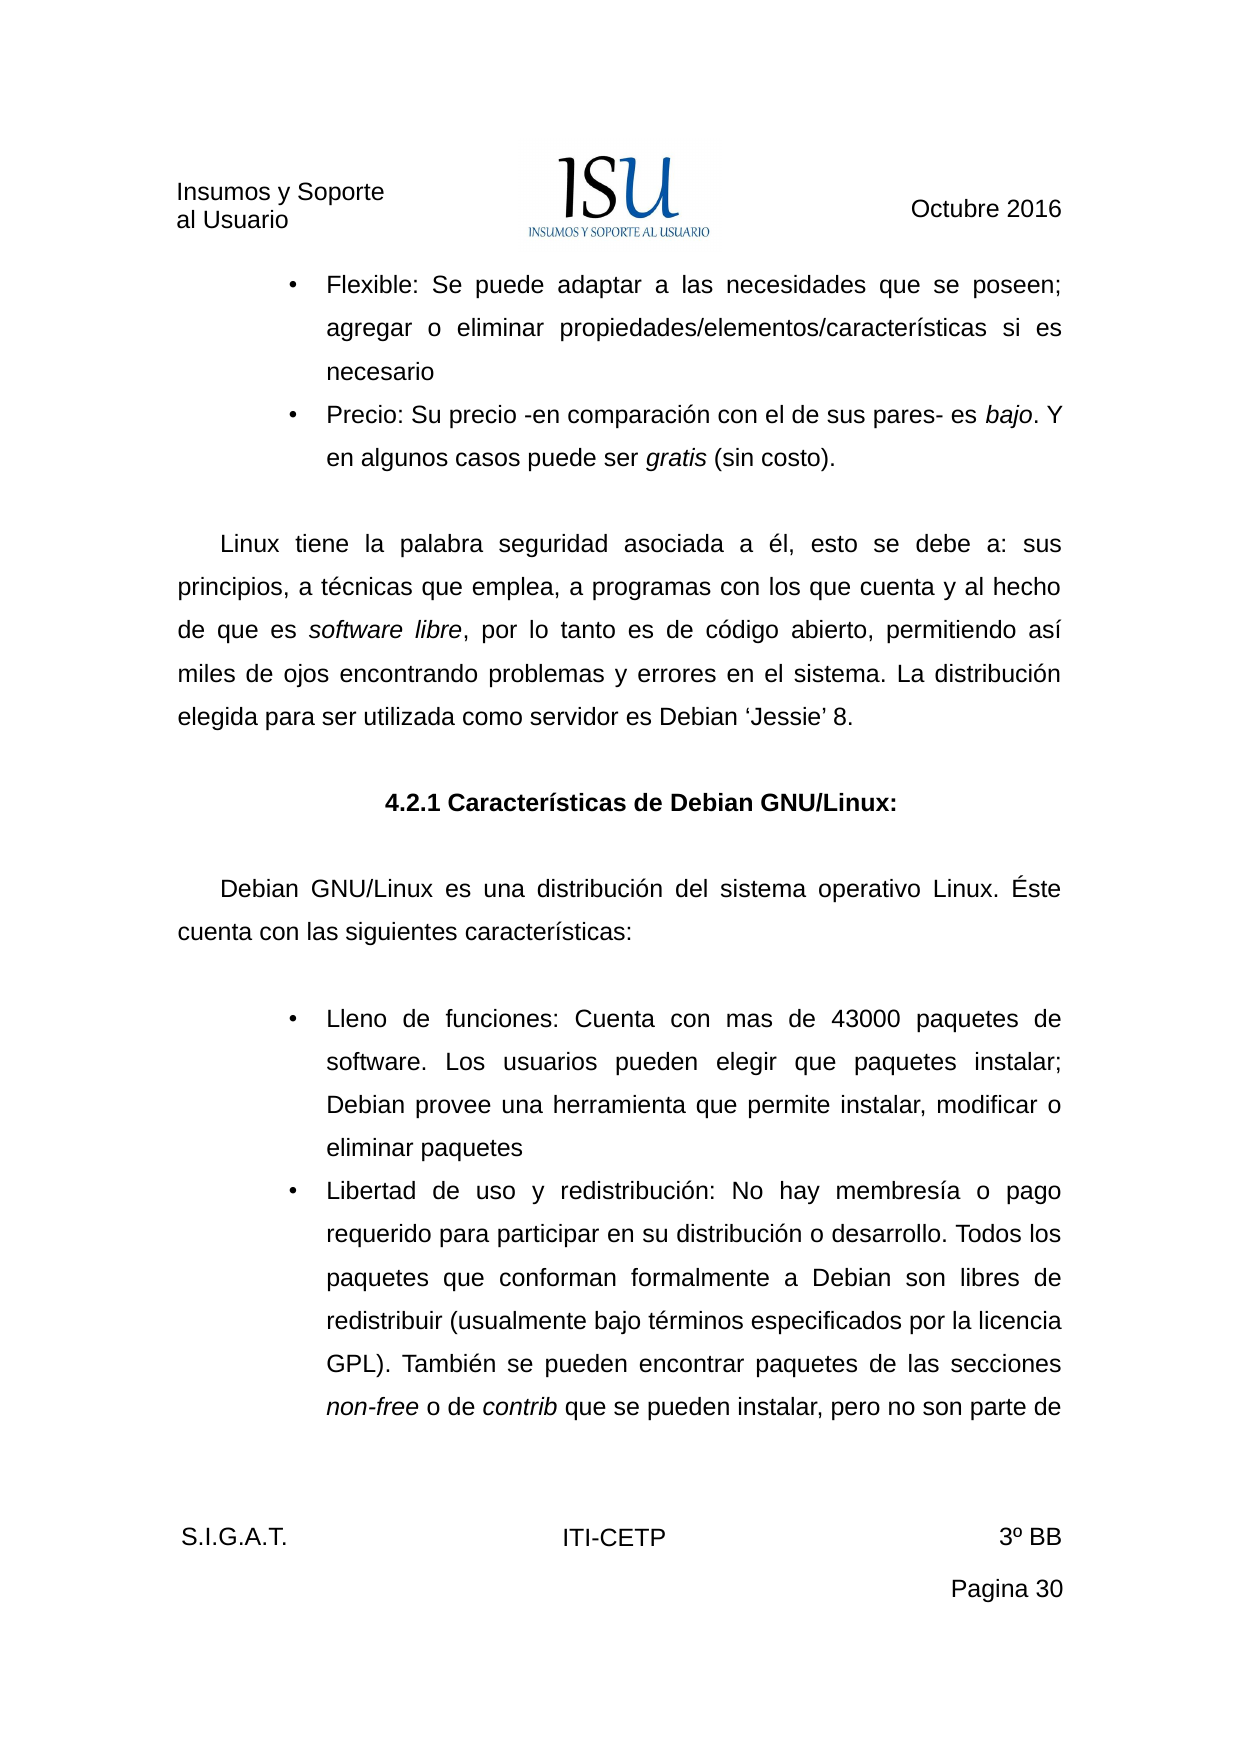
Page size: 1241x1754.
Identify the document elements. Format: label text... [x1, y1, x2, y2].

list Flexible: Se puede adaptar a las necesidades que se poseen; agregar o eliminar propiedades/elementos/características si es necesario [288, 270, 1063, 385]
text Debian GNU/Linux es una distribución del sistema operativo Linux. Éste cuenta con las siguientes características: [177, 874, 1063, 946]
list Libertad de uso y redistribución: No hay membresía o pago requerido para participar en su distribución o desarrollo. Todos los paquetes que conforman formalmente a Debian son libres de redistribuir (usualmente bajo términos especificados por la licencia GPL). También se pueden encontrar paquetes de las secciones non-free o de contrib que se pueden instalar, pero no son parte de [288, 1176, 1063, 1421]
text 4.2.1 Características de Debian GNU/Linux: [177, 788, 1063, 817]
picture [517, 138, 723, 252]
list Lleno de funciones: Cuenta con mas de 43000 paquetes de software. Los usuarios pueden elegir que paquetes instalar; Debian provee una herramienta que permite instalar, modificar o eliminar paquetes [288, 1003, 1063, 1162]
list Precio: Su precio -en comparación con el de sus pares- es bajo. Y en algunos casos puede ser gratis (sin costo). [288, 400, 1063, 472]
text Linux tiene la palabra seguridad asociada a él, esto se debe a: sus principios, a técnicas que emplea, a programas con los que cuenta y al hecho de que es software libre, por lo tanto es de código abierto, permitiendo así miles de ojos encontrando problemas y errores en el sistema. La distribución elegida para ser utilizada como servidor es Debian ‘Jessie’ 8. [177, 529, 1063, 730]
